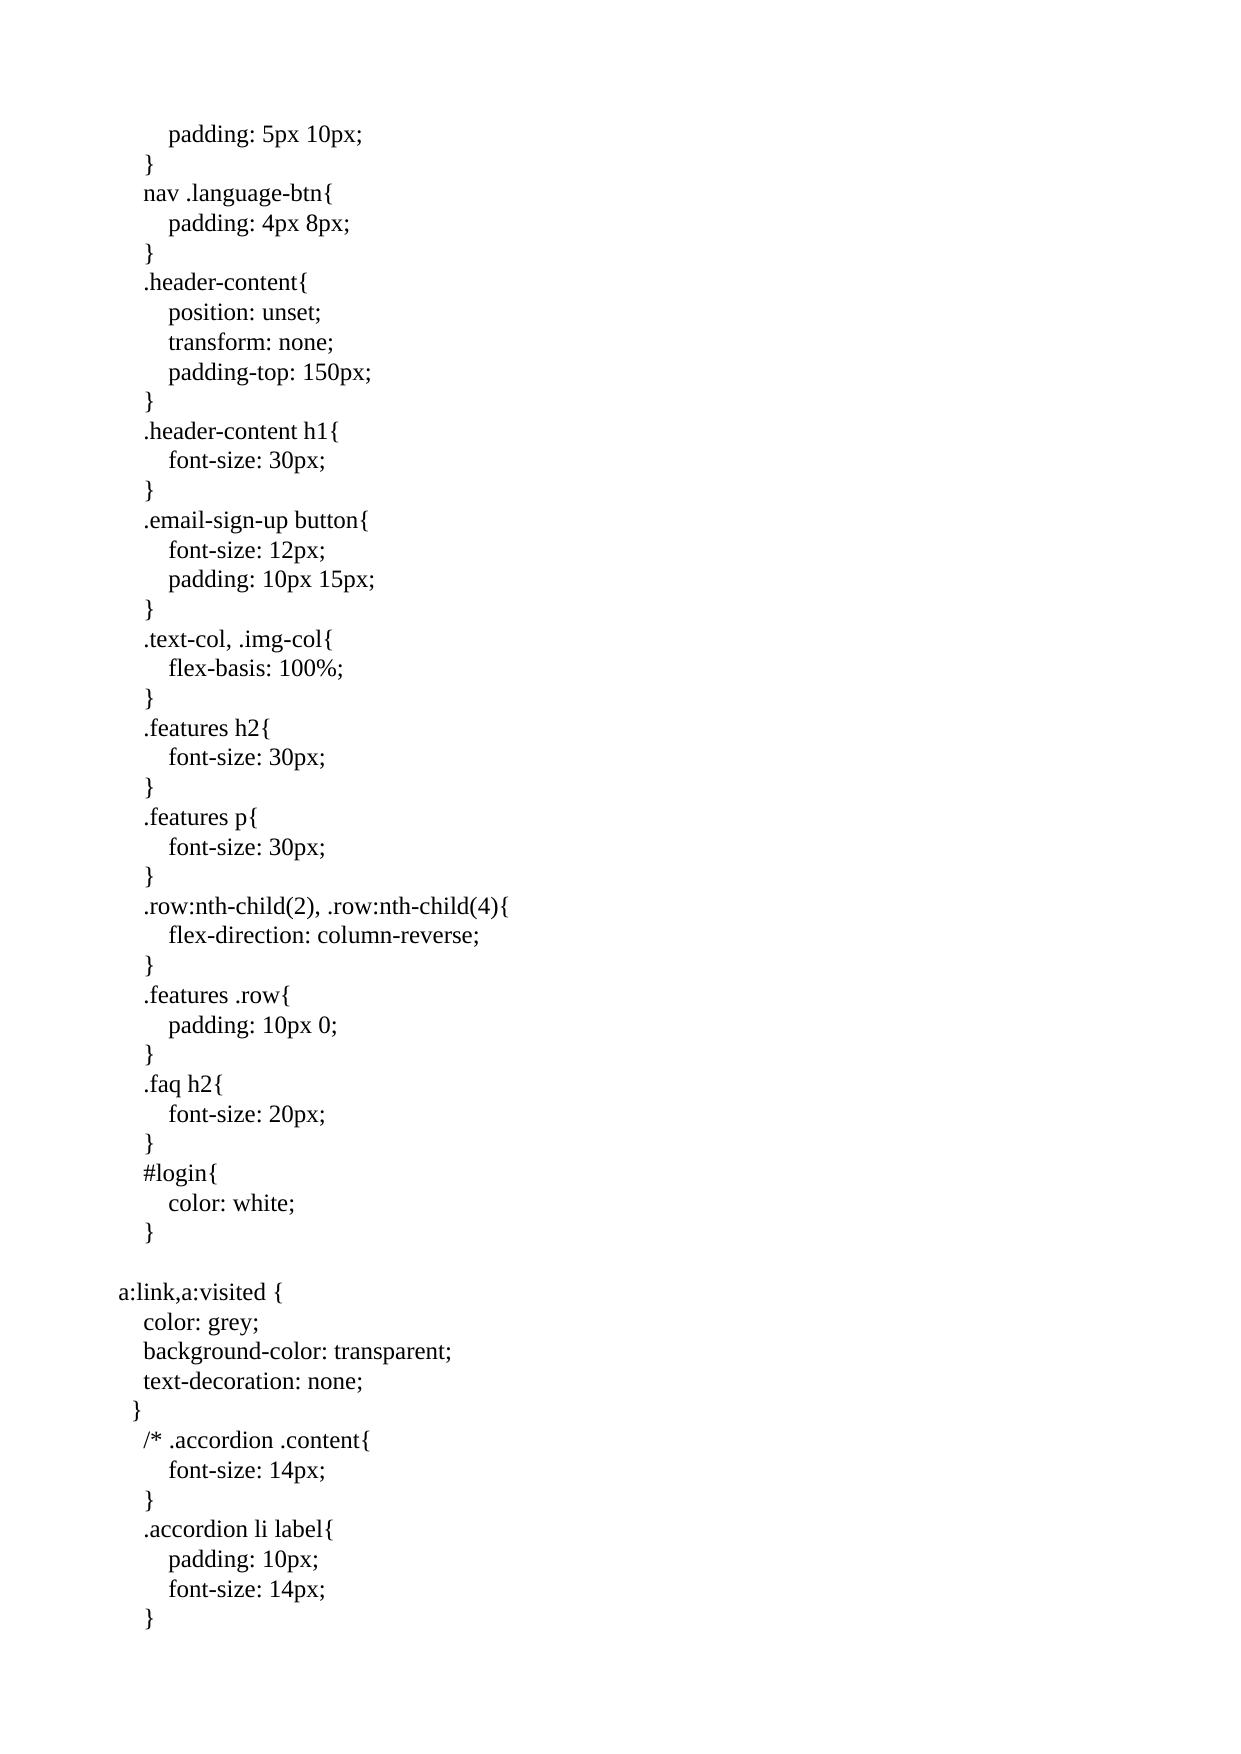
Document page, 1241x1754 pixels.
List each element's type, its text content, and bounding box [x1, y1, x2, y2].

text } [118, 237, 1122, 267]
text flex-direction: column-reverse; [118, 920, 1122, 949]
text .header-content{ [118, 267, 1122, 296]
text .text-col, .img-col{ [118, 623, 1122, 652]
text padding: 5px 10px; [118, 118, 1122, 148]
text background-color: transparent; [118, 1335, 1122, 1365]
text font-size: 14px; [118, 1573, 1122, 1602]
text color: grey; [118, 1306, 1122, 1335]
text a:link,a:visited { [118, 1276, 1122, 1306]
text .email-sign-up button{ [118, 504, 1122, 534]
text text-decoration: none; [118, 1365, 1122, 1395]
text .header-content h1{ [118, 415, 1122, 445]
text /* .accordion .content{ [118, 1424, 1122, 1454]
text font-size: 14px; [118, 1454, 1122, 1484]
text } [118, 1602, 1122, 1632]
text color: white; [118, 1187, 1122, 1217]
text padding-top: 150px; [118, 356, 1122, 385]
text padding: 10px 15px; [118, 563, 1122, 593]
text .features h2{ [118, 712, 1122, 742]
text } [118, 682, 1122, 712]
text padding: 10px 0; [118, 1009, 1122, 1038]
text } [118, 1217, 1122, 1246]
text padding: 10px; [118, 1543, 1122, 1573]
text } [118, 385, 1122, 415]
text position: unset; [118, 296, 1122, 326]
text } [118, 593, 1122, 623]
text transform: none; [118, 326, 1122, 356]
text } [118, 860, 1122, 890]
text .features p{ [118, 801, 1122, 831]
text font-size: 30px; [118, 831, 1122, 860]
text font-size: 30px; [118, 445, 1122, 474]
text } [118, 148, 1122, 177]
text #login{ [118, 1157, 1122, 1187]
text .features .row{ [118, 979, 1122, 1009]
text flex-basis: 100%; [118, 652, 1122, 682]
text .faq h2{ [118, 1068, 1122, 1098]
text } [118, 1038, 1122, 1068]
text } [118, 771, 1122, 801]
text padding: 4px 8px; [118, 207, 1122, 237]
text .row:nth-child(2), .row:nth-child(4){ [118, 890, 1122, 920]
text } [118, 1484, 1122, 1513]
text nav .language-btn{ [118, 177, 1122, 207]
text .accordion li label{ [118, 1513, 1122, 1543]
text } [118, 1127, 1122, 1157]
text font-size: 12px; [118, 534, 1122, 563]
text } [118, 1395, 1122, 1424]
text } [118, 949, 1122, 979]
text font-size: 20px; [118, 1098, 1122, 1127]
text } [118, 474, 1122, 504]
text font-size: 30px; [118, 742, 1122, 771]
